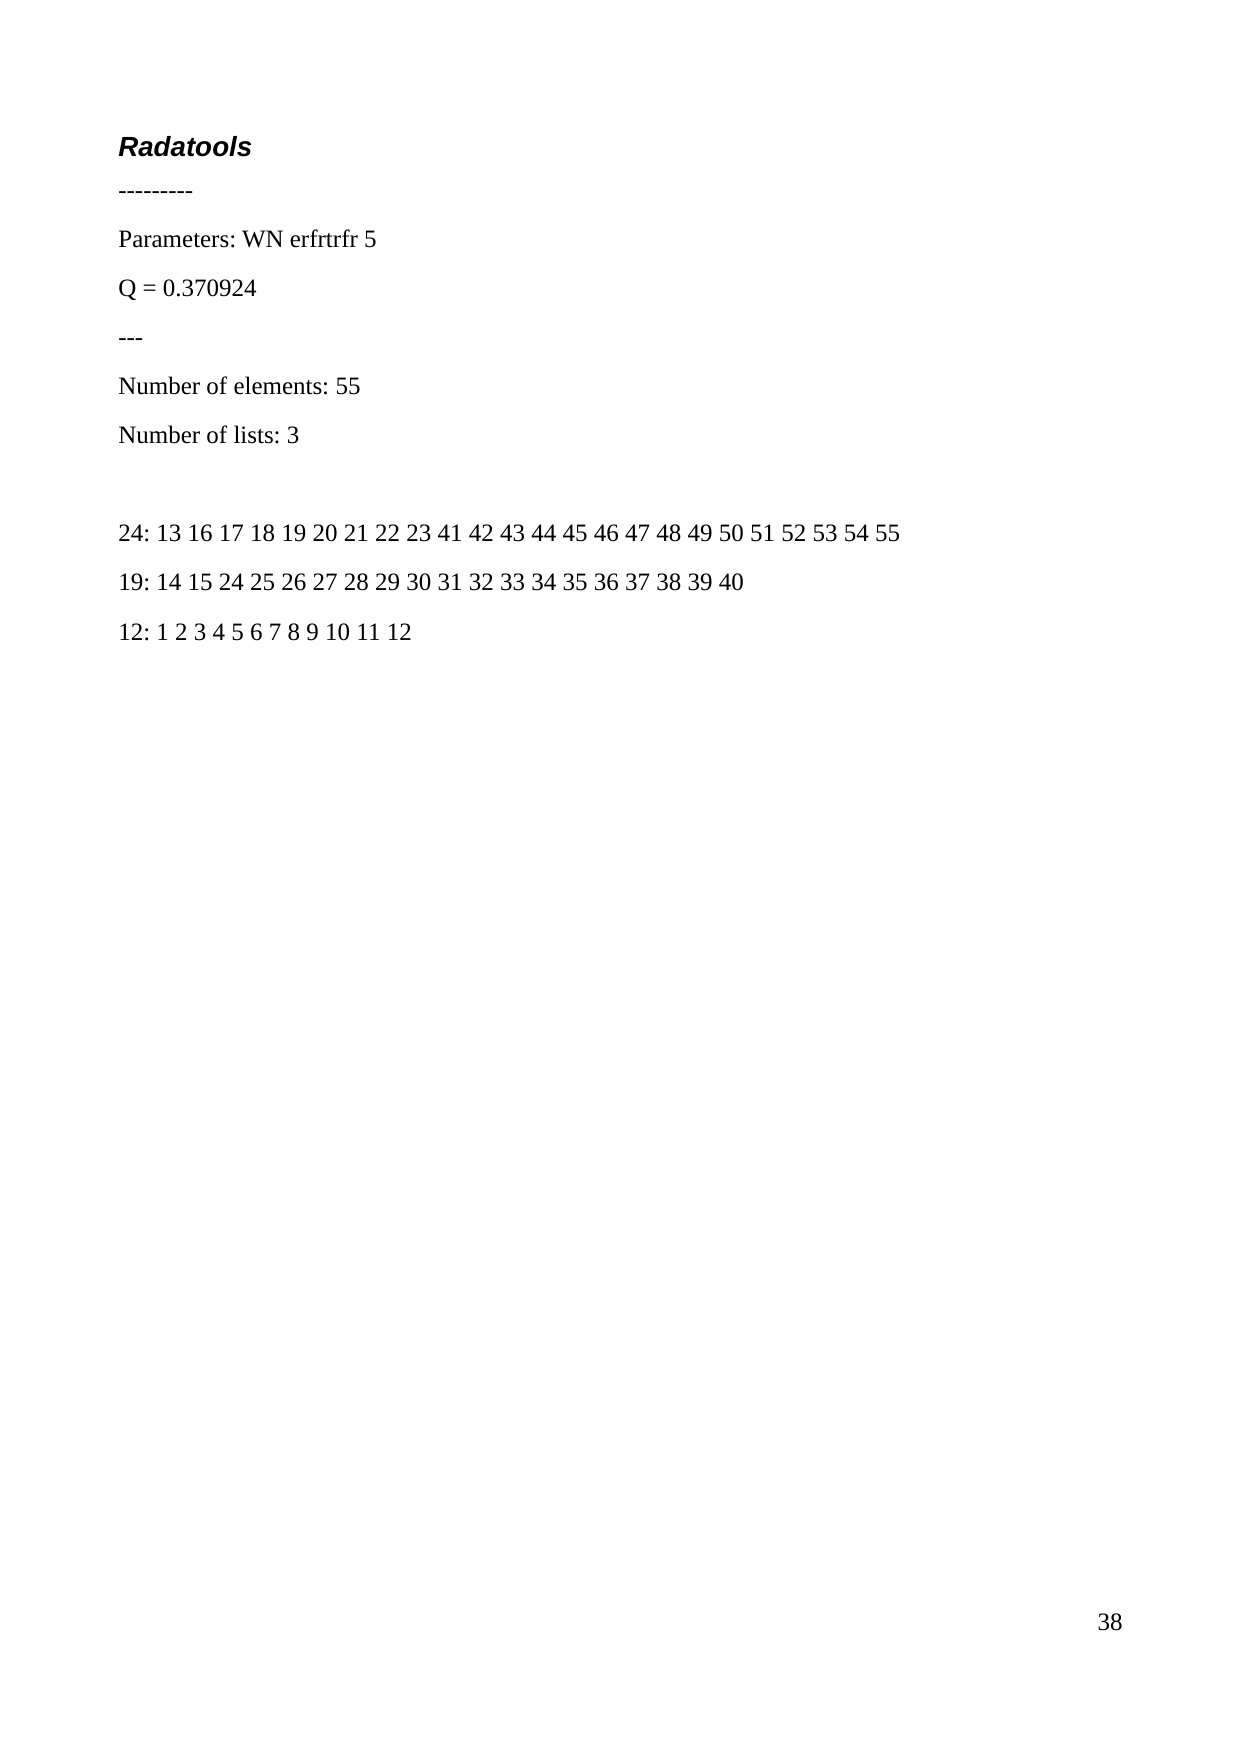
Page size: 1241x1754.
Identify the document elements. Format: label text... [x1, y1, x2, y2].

text 12: 1 2 3 4 5 6 7 8 9 10 11 12 [118, 617, 1122, 645]
text 24: 13 16 17 18 19 20 21 22 23 41 42 43 44 45 46 47 48 49 50 51 52 53 54 55 [118, 518, 1122, 547]
text Parameters: WN erfrtrfr 5 [118, 224, 1122, 253]
text Number of lists: 3 [118, 420, 1122, 449]
text --------- [118, 175, 1122, 204]
text --- [118, 322, 1122, 351]
text Q = 0.370924 [118, 273, 1122, 302]
text 19: 14 15 24 25 26 27 28 29 30 31 32 33 34 35 36 37 38 39 40 [118, 567, 1122, 596]
subtitle Radatools [118, 131, 1122, 162]
text Number of elements: 55 [118, 371, 1122, 400]
